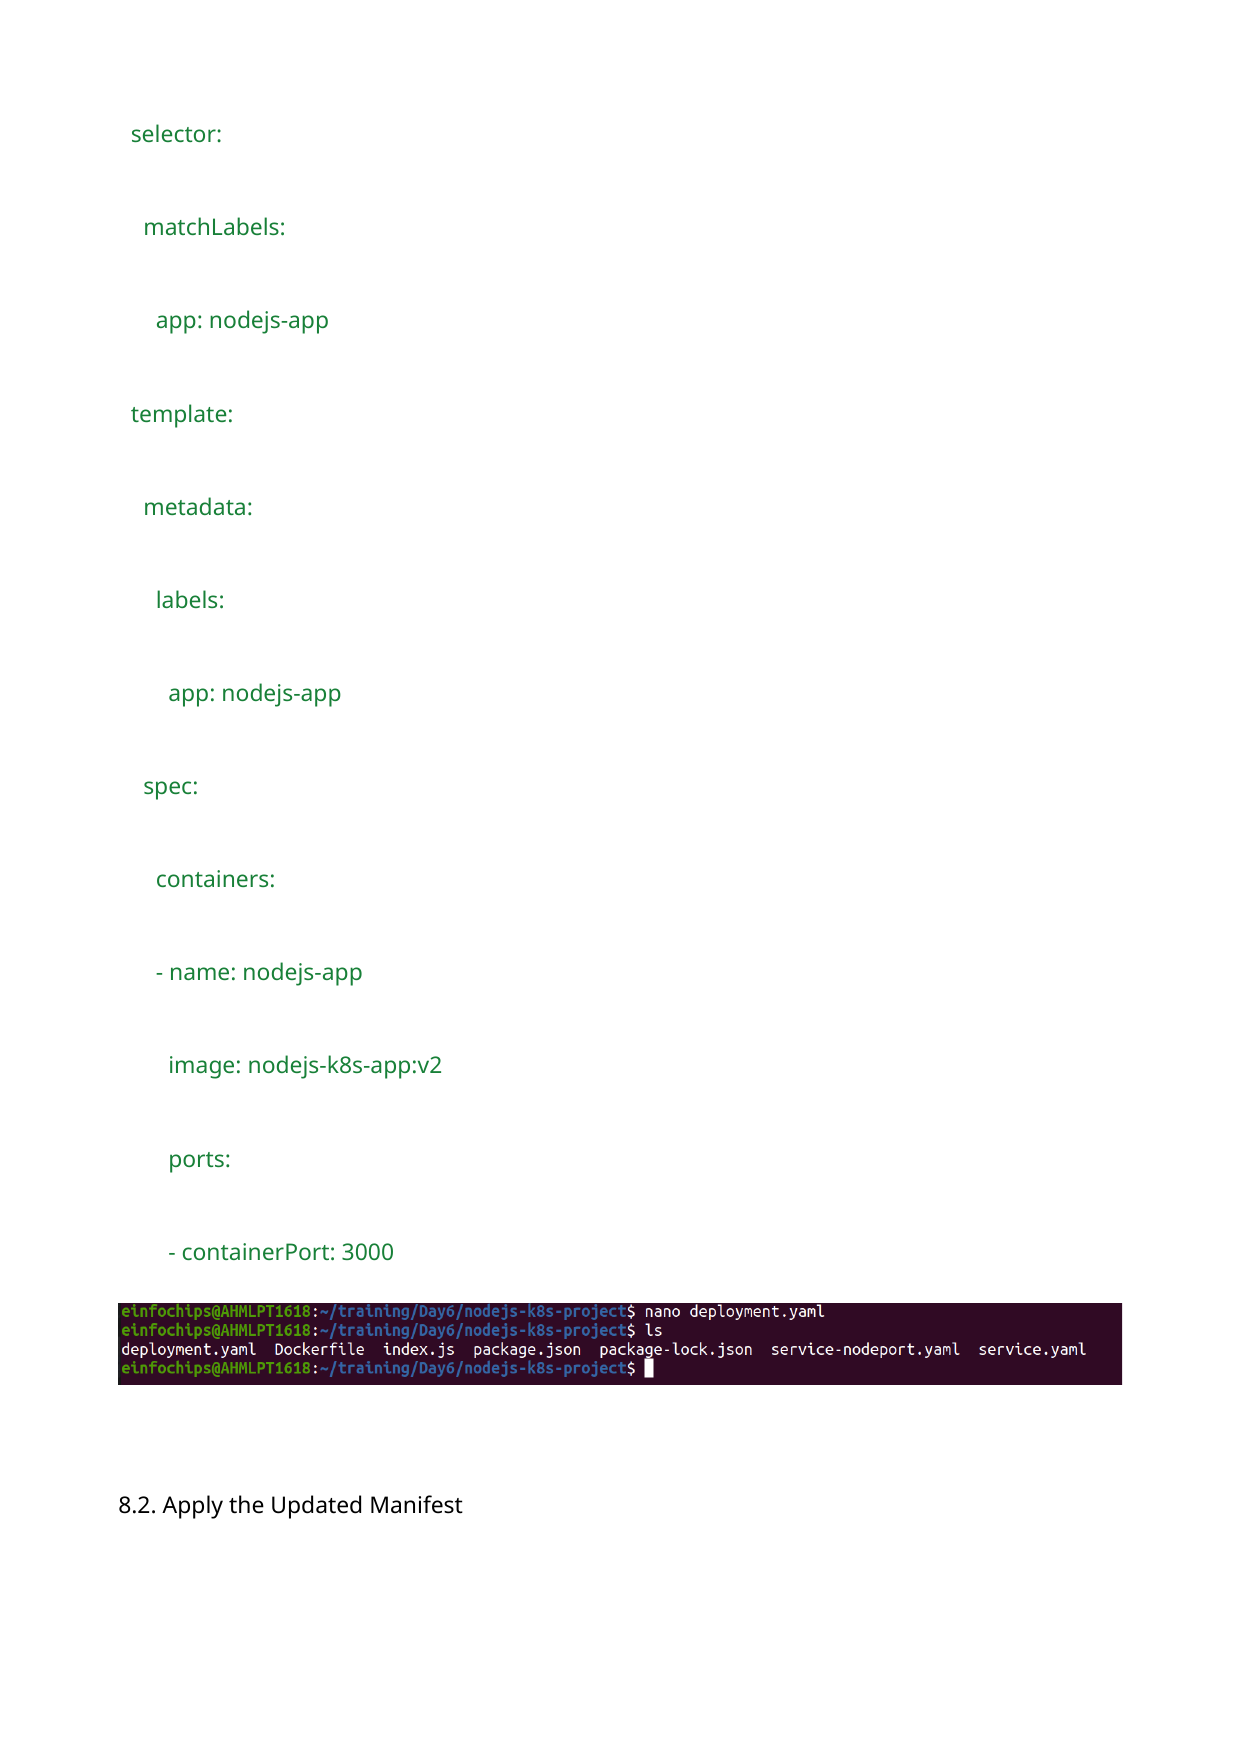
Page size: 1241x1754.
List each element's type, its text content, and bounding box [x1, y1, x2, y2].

text ports: [118, 1142, 1122, 1174]
text containers: [118, 863, 1122, 894]
text image: nodejs-k8s-app:v2 [118, 1049, 1122, 1081]
text app: nodejs-app [118, 677, 1122, 708]
text - containerPort: 3000 [118, 1236, 1122, 1267]
text metadata: [118, 491, 1122, 522]
text matchLabels: [118, 211, 1122, 242]
text spec: [118, 770, 1122, 801]
text app: nodejs-app [118, 304, 1122, 336]
text 8.2. Apply the Updated Manifest [118, 1489, 1122, 1520]
picture [118, 1303, 1123, 1385]
text - name: nodejs-app [118, 956, 1122, 987]
text selector: [118, 118, 1122, 149]
text labels: [118, 584, 1122, 615]
text template: [118, 397, 1122, 429]
